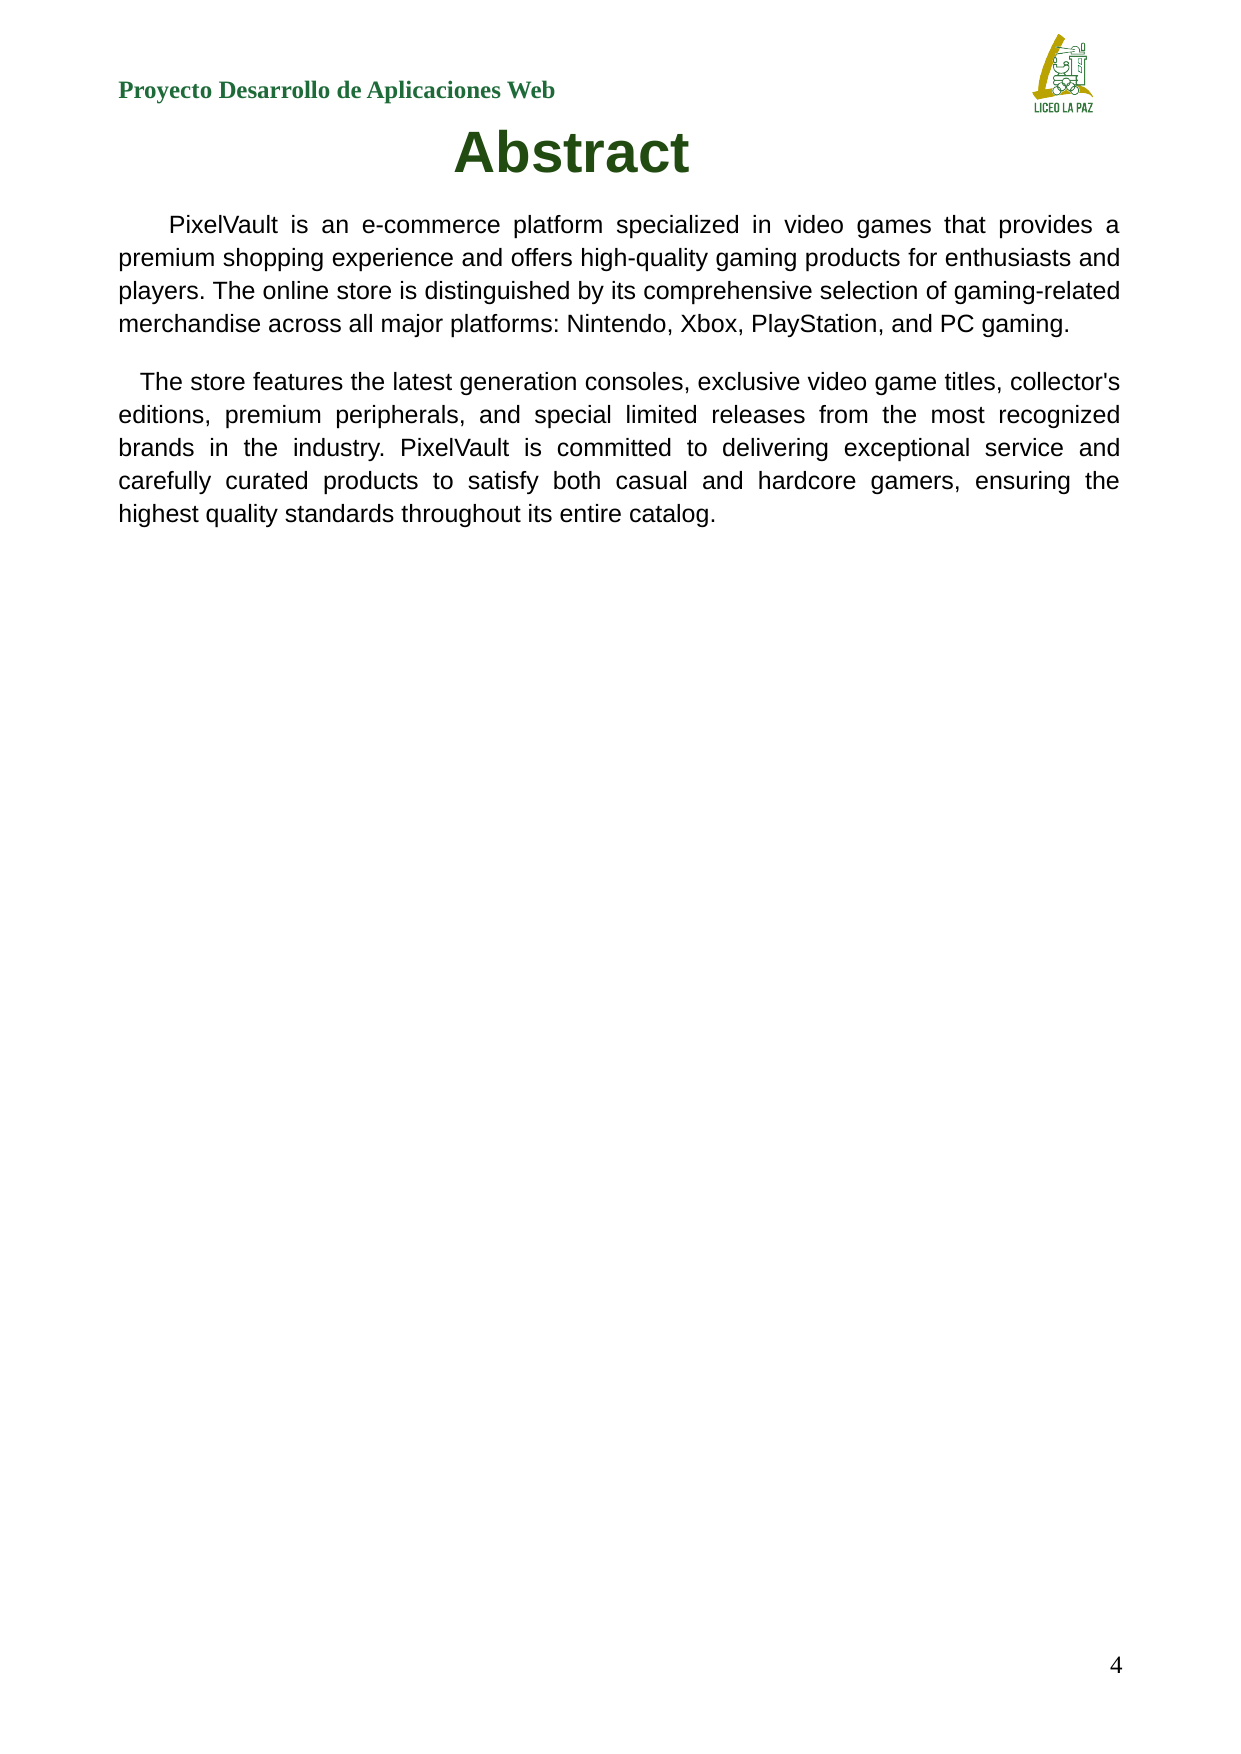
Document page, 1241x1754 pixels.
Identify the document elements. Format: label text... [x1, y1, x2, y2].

picture [1025, 26, 1100, 118]
subtitle Abstract [118, 118, 1122, 185]
text The store features the latest generation consoles, exclusive video game titles, collector's editions, premium peripherals, and special limited releases from the most recognized brands in the industry. PixelVault is committed to delivering exceptional service and carefully curated products to satisfy both casual and hardcore gamers, ensuring the highest quality standards throughout its entire catalog. [118, 367, 1122, 528]
text PixelVault is an e-commerce platform specialized in video games that provides a premium shopping experience and offers high-quality gaming products for enthusiasts and players. The online store is distinguished by its comprehensive selection of gaming-related merchandise across all major platforms: Nintendo, Xbox, PlayStation, and PC gaming. [118, 210, 1122, 338]
